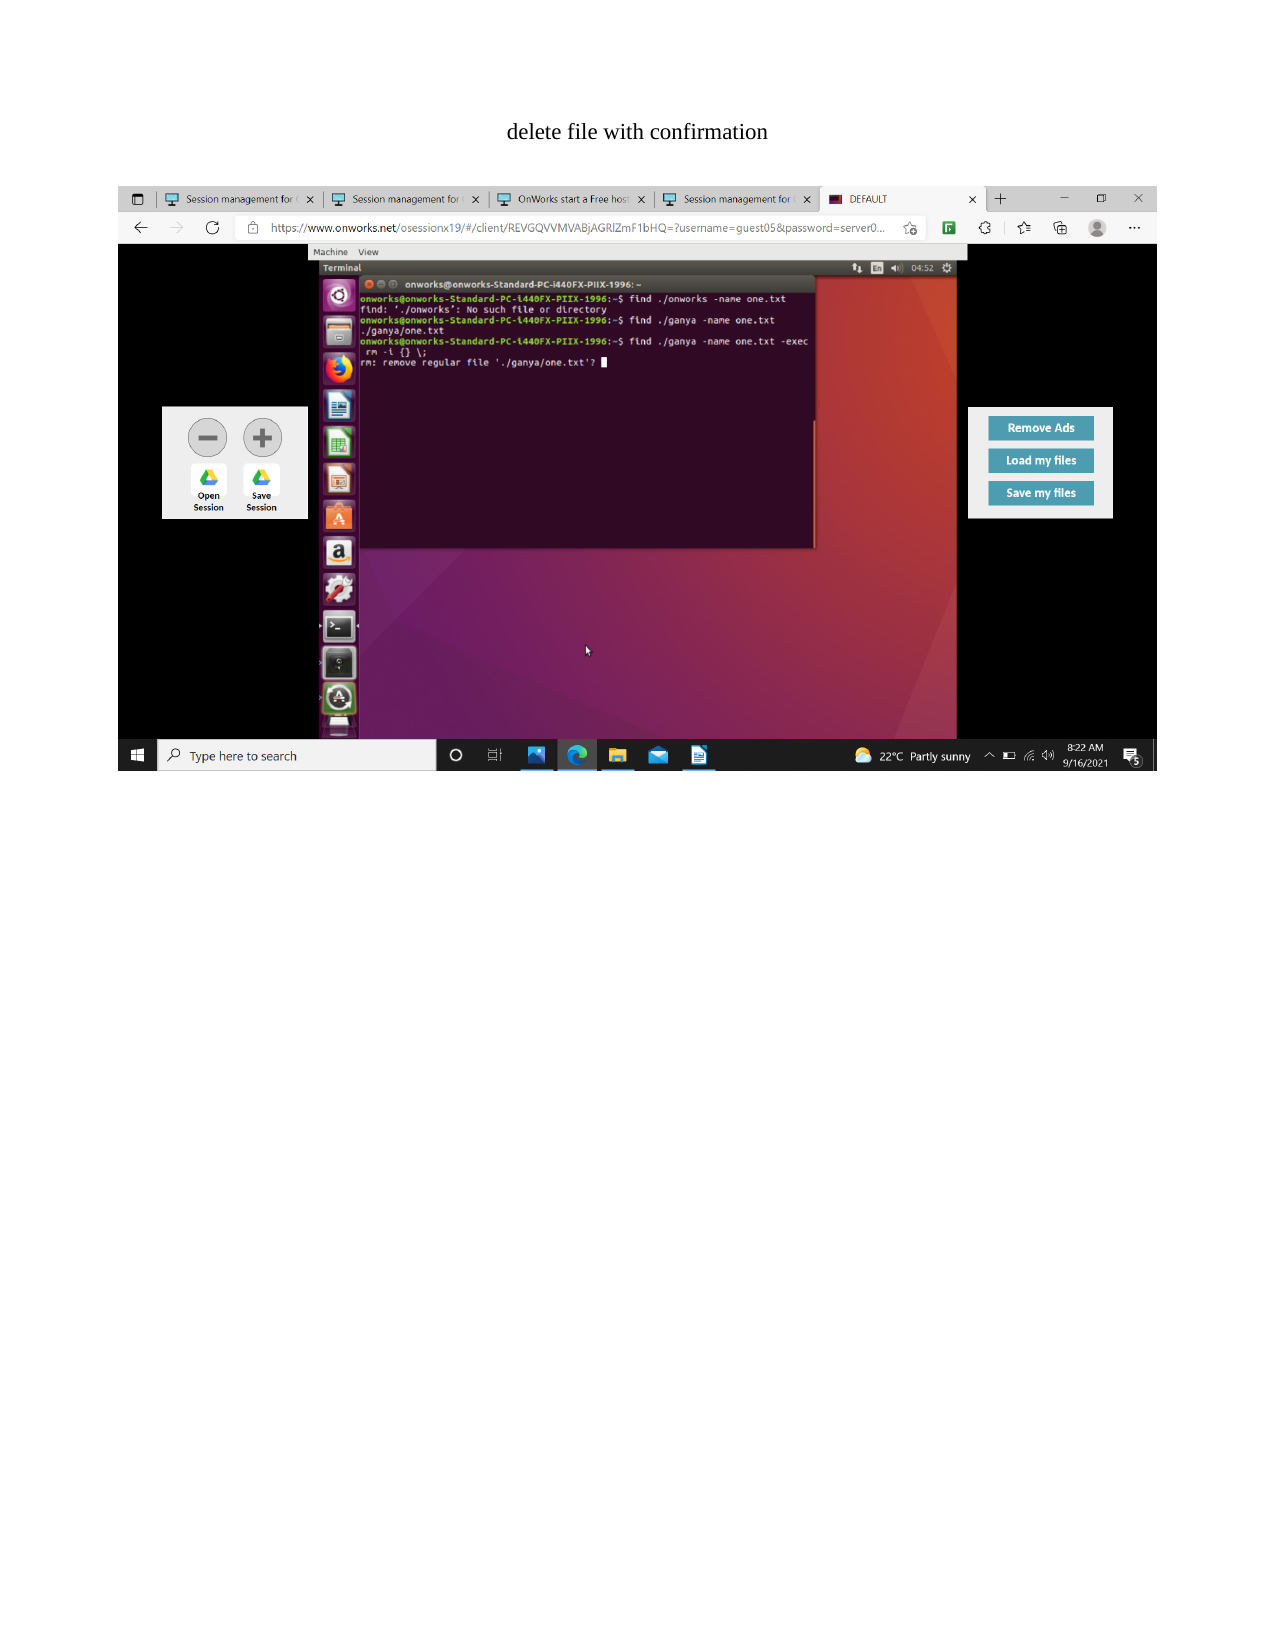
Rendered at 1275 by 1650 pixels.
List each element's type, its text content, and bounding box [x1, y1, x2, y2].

text delete file with confirmation [118, 118, 1157, 144]
